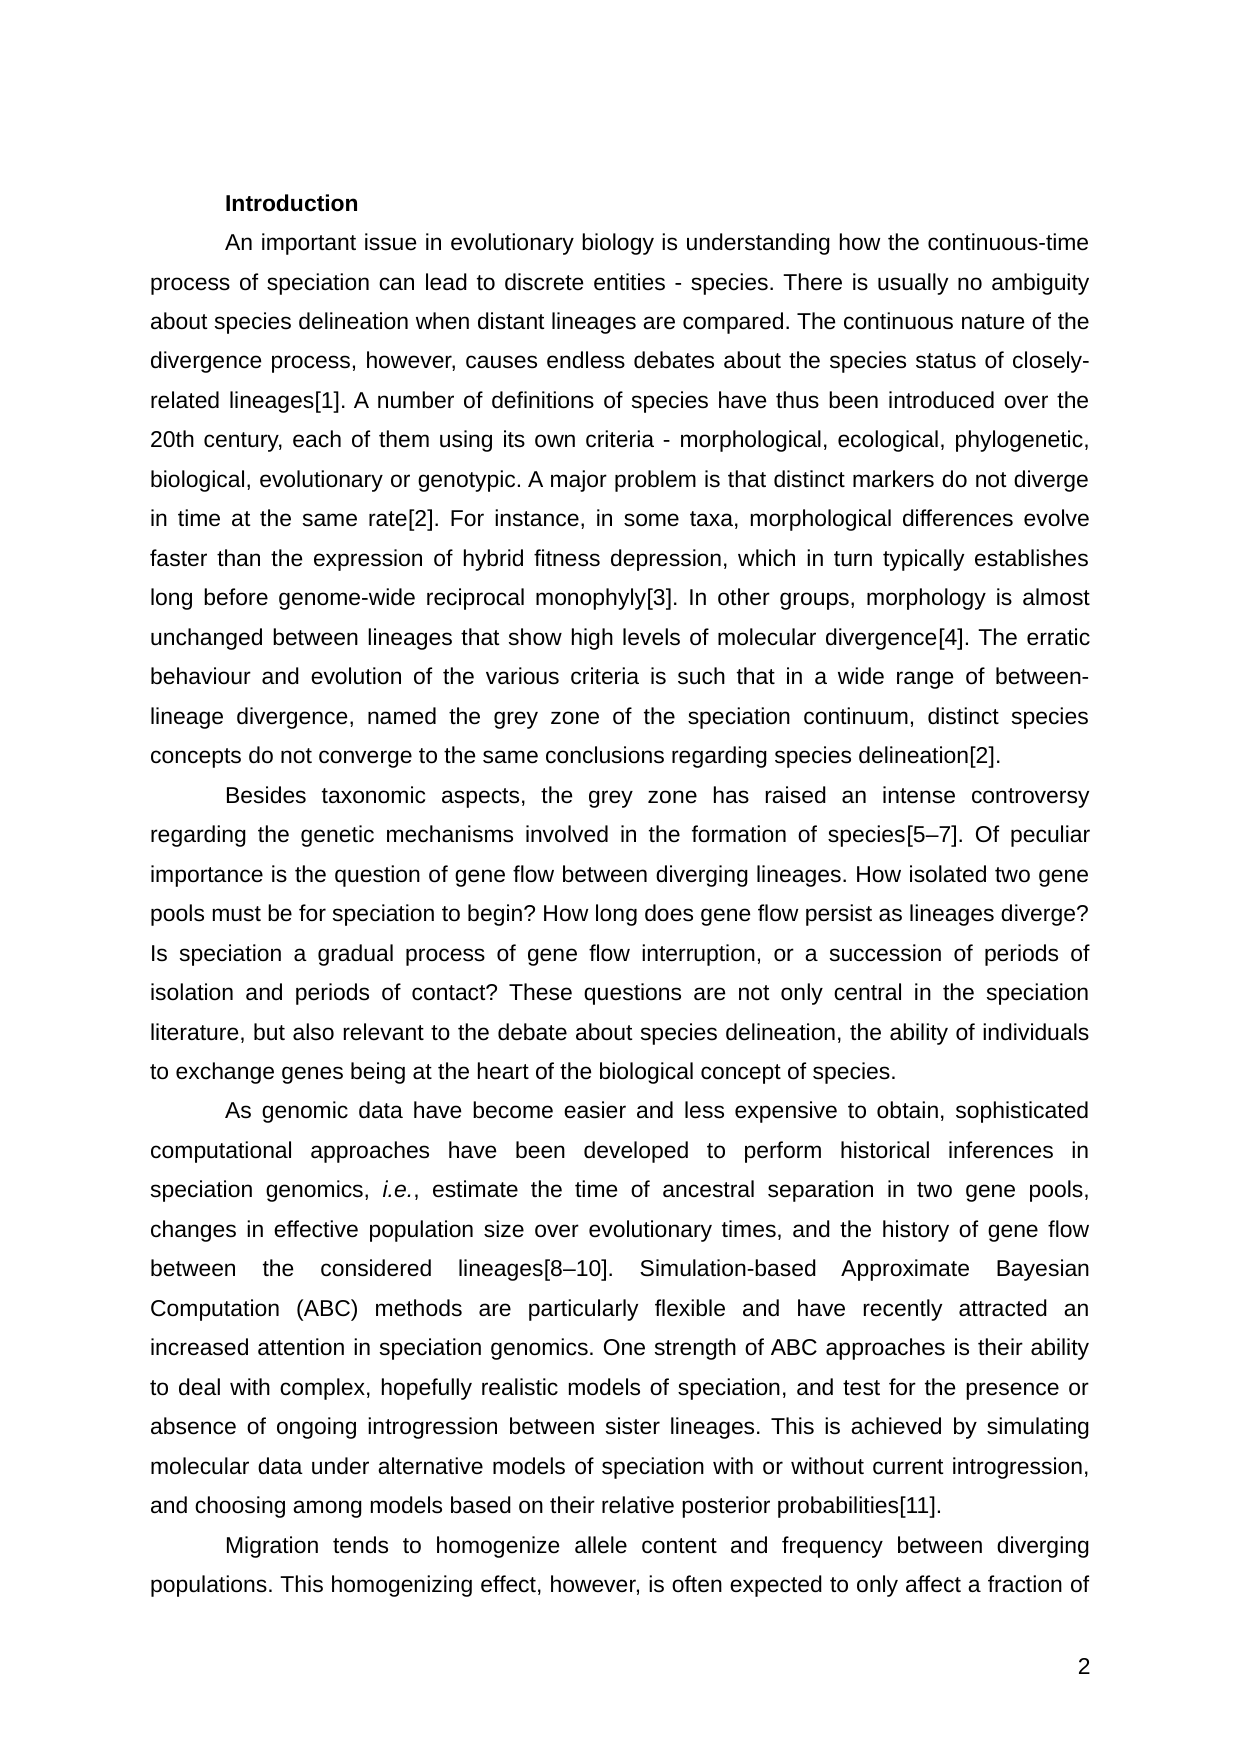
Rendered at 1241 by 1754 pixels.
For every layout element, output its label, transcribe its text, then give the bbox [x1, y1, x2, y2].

text Introduction [150, 189, 1090, 216]
text Migration tends to homogenize allele content and frequency between diverging populations. This homogenizing effect, however, is often expected to only affect a fraction of [150, 1532, 1090, 1598]
text An important issue in evolutionary biology is understanding how the continuous-time process of speciation can lead to discrete entities - species. There is usually no ambiguity about species delineation when distant lineages are compared. The continuous nature of the divergence process, however, causes endless debates about the species status of closely-related lineages[1]. A number of definitions of species have thus been introduced over the 20th century, each of them using its own criteria - morphological, ecological, phylogenetic, biological, evolutionary or genotypic. A major problem is that distinct markers do not diverge in time at the same rate[2]. For instance, in some taxa, morphological differences evolve faster than the expression of hybrid fitness depression, which in turn typically establishes long before genome-wide reciprocal monophyly[3]. In other groups, morphology is almost unchanged between lineages that show high levels of molecular divergence[4]. The erratic behaviour and evolution of the various criteria is such that in a wide range of between-lineage divergence, named the grey zone of the speciation continuum, distinct species concepts do not converge to the same conclusions regarding species delineation[2]. [150, 229, 1090, 768]
text Besides taxonomic aspects, the grey zone has raised an intense controversy regarding the genetic mechanisms involved in the formation of species[5–7]. Of peculiar importance is the question of gene flow between diverging lineages. How isolated two gene pools must be for speciation to begin? How long does gene flow persist as lineages diverge? Is speciation a gradual process of gene flow interruption, or a succession of periods of isolation and periods of contact? These questions are not only central in the speciation literature, but also relevant to the debate about species delineation, the ability of individuals to exchange genes being at the heart of the biological concept of species. [150, 782, 1090, 1084]
text As genomic data have become easier and less expensive to obtain, sophisticated computational approaches have been developed to perform historical inferences in speciation genomics, i.e., estimate the time of ancestral separation in two gene pools, changes in effective population size over evolutionary times, and the history of gene flow between the considered lineages[8–10]. Simulation-based Approximate Bayesian Computation (ABC) methods are particularly flexible and have recently attracted an increased attention in speciation genomics. One strength of ABC approaches is their ability to deal with complex, hopefully realistic models of speciation, and test for the presence or absence of ongoing introgression between sister lineages. This is achieved by simulating molecular data under alternative models of speciation with or without current introgression, and choosing among models based on their relative posterior probabilities[11]. [150, 1097, 1090, 1519]
